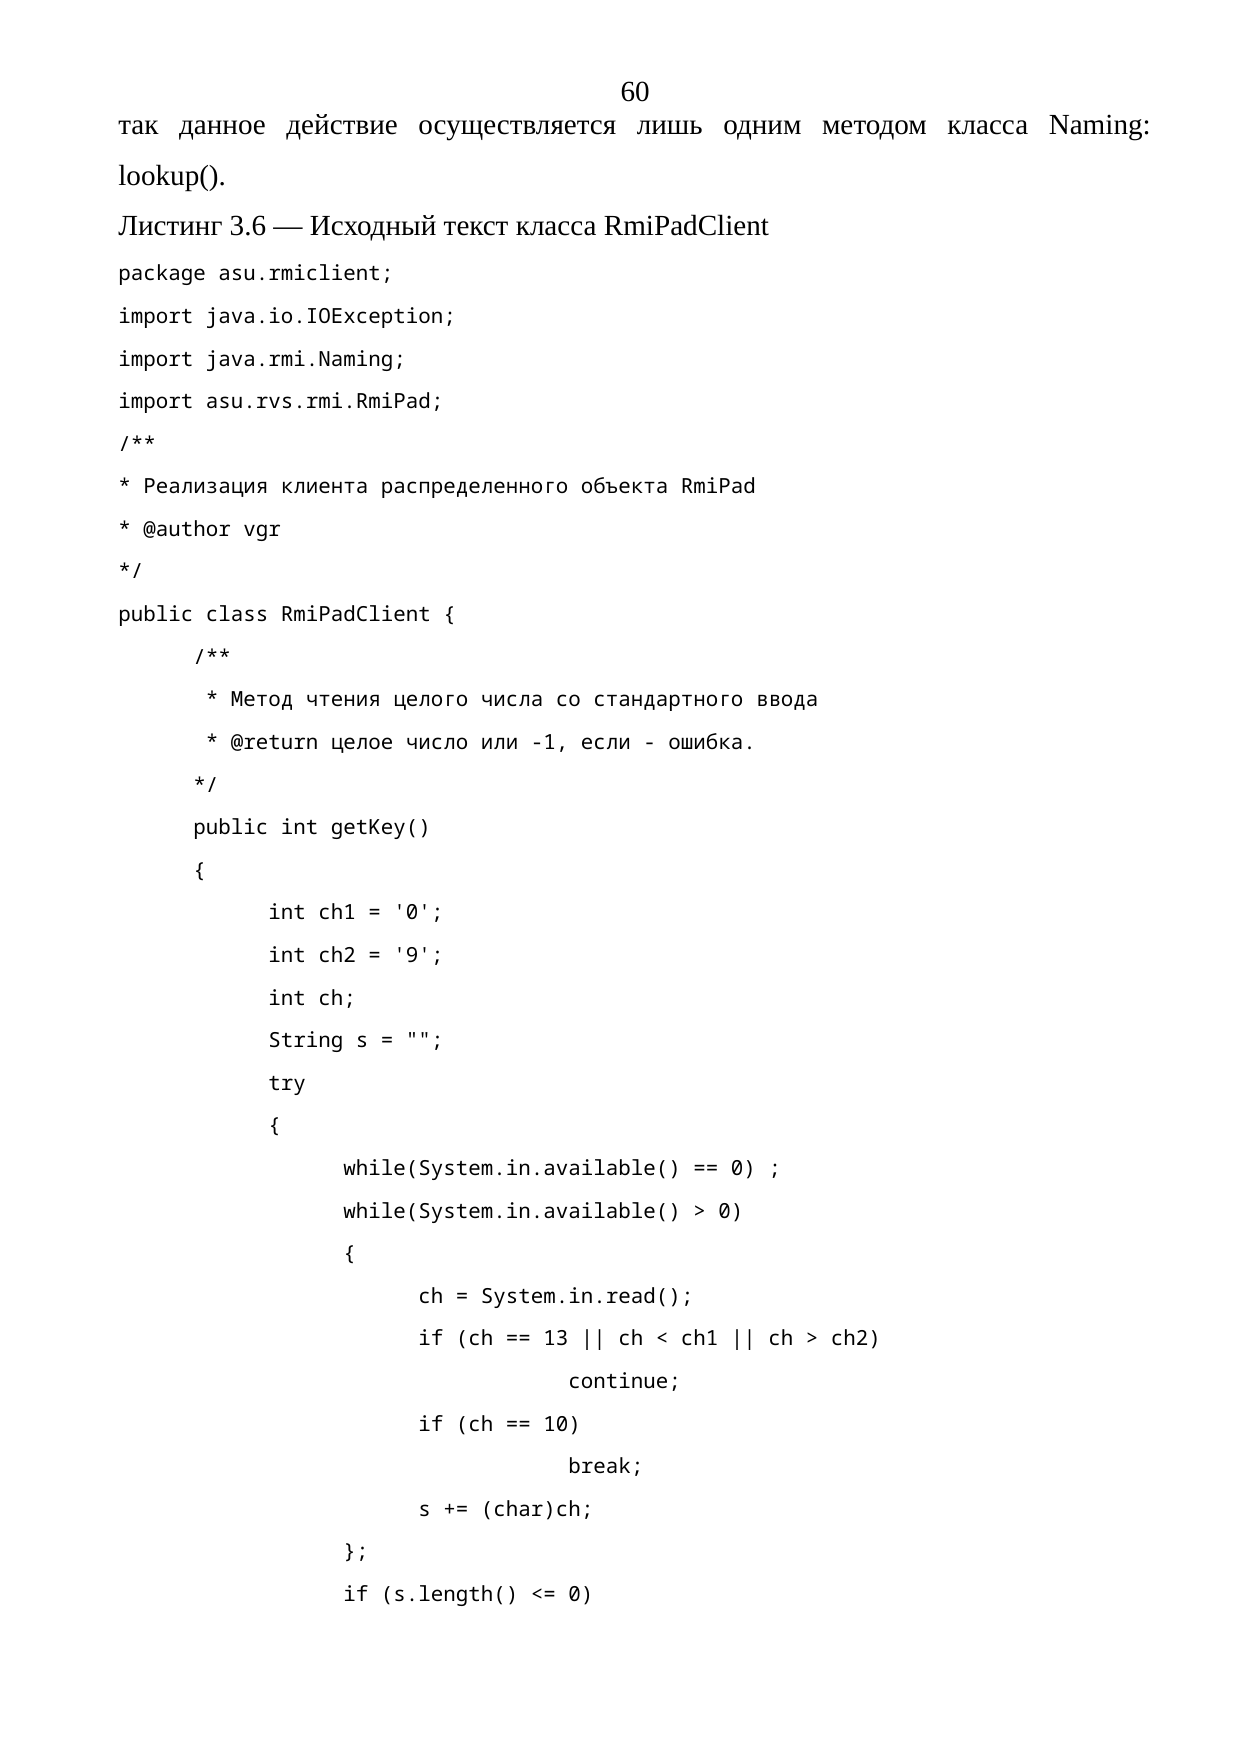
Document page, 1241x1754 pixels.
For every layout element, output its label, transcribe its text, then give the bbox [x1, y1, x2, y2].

text while(System.in.available() == 0) ; [118, 1153, 1152, 1182]
text int ch; [118, 983, 1152, 1011]
text */ [118, 770, 1152, 798]
text package asu.rmiclient; [118, 258, 1152, 287]
text continue; [118, 1366, 1152, 1394]
text int ch2 = '9'; [118, 940, 1152, 968]
text */ [118, 557, 1152, 585]
text try [118, 1068, 1152, 1096]
text { [118, 1111, 1152, 1139]
text * Метод чтения целого числа со стандартного ввода [118, 684, 1152, 713]
text /** [118, 429, 1152, 457]
text public int getKey() [118, 812, 1152, 841]
text public class RmiPadClient { [118, 599, 1152, 628]
text }; [118, 1537, 1152, 1565]
text int ch1 = '0'; [118, 897, 1152, 926]
text s += (char)ch; [118, 1494, 1152, 1522]
text if (s.length() <= 0) [118, 1579, 1152, 1608]
text String s = ""; [118, 1025, 1152, 1054]
text import java.io.IOException; [118, 301, 1152, 329]
text if (ch == 10) [118, 1409, 1152, 1437]
text { [118, 1238, 1152, 1267]
text if (ch == 13 || ch < ch1 || ch > ch2) [118, 1323, 1152, 1352]
text while(System.in.available() > 0) [118, 1196, 1152, 1224]
text { [118, 855, 1152, 883]
text * @author vgr [118, 514, 1152, 542]
text * Реализация клиента распределенного объекта RmiPad [118, 471, 1152, 500]
text import java.rmi.Naming; [118, 344, 1152, 372]
text ch = System.in.read(); [118, 1281, 1152, 1309]
text так данное действие осуществляется лишь одним методом класса Naming: lookup(). [118, 107, 1152, 191]
text * @return целое число или -1, если - ошибка. [118, 727, 1152, 756]
text Листинг 3.6 — Исходный текст класса RmiPadClient [118, 208, 1152, 242]
text break; [118, 1451, 1152, 1480]
text import asu.rvs.rmi.RmiPad; [118, 386, 1152, 415]
text /** [118, 642, 1152, 670]
